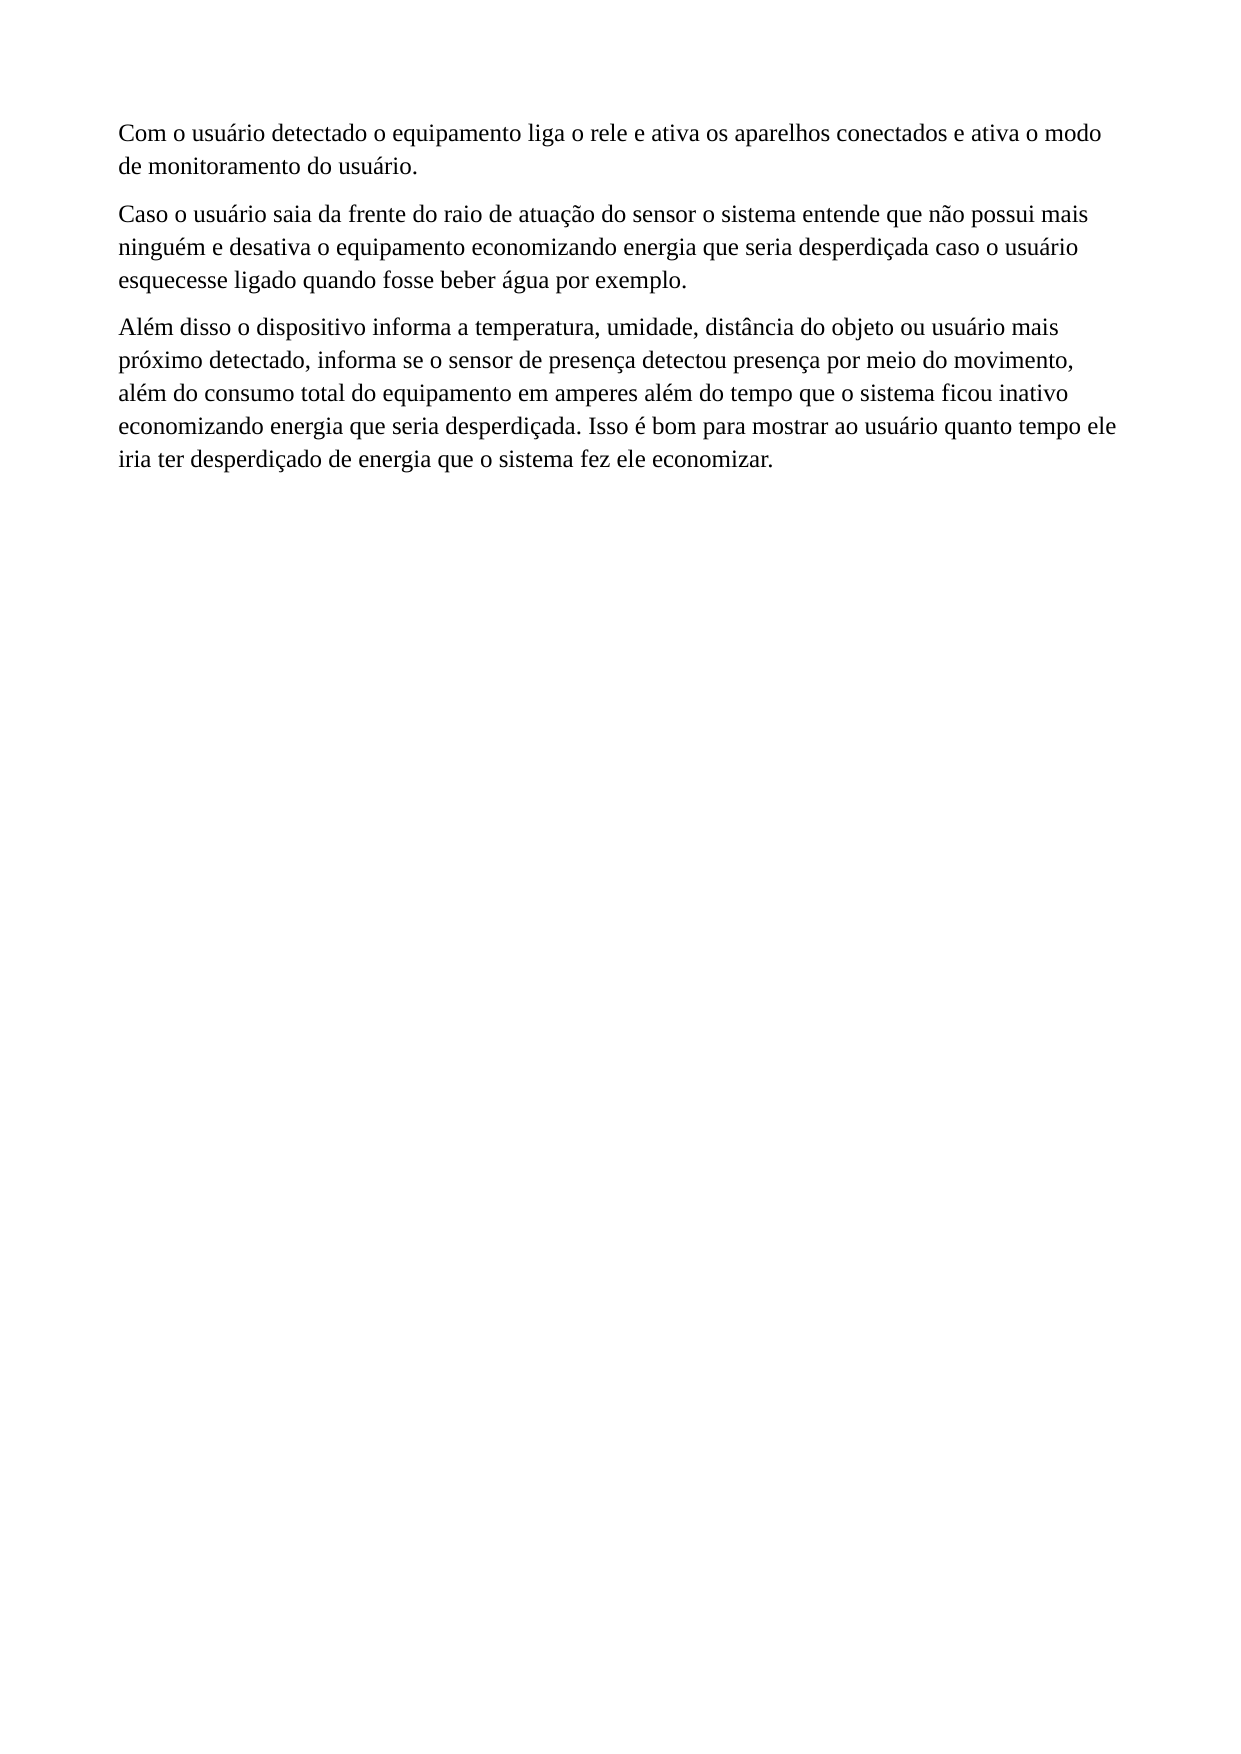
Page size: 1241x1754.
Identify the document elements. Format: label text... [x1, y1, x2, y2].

text Além disso o dispositivo informa a temperatura, umidade, distância do objeto ou usuário mais próximo detectado, informa se o sensor de presença detectou presença por meio do movimento, além do consumo total do equipamento em amperes além do tempo que o sistema ficou inativo economizando energia que seria desperdiçada. Isso é bom para mostrar ao usuário quanto tempo ele iria ter desperdiçado de energia que o sistema fez ele economizar. [118, 312, 1122, 473]
text Caso o usuário saia da frente do raio de atuação do sensor o sistema entende que não possui mais ninguém e desativa o equipamento economizando energia que seria desperdiçada caso o usuário esquecesse ligado quando fosse beber água por exemplo. [118, 199, 1122, 293]
text Com o usuário detectado o equipamento liga o rele e ativa os aparelhos conectados e ativa o modo de monitoramento do usuário. [118, 118, 1122, 180]
